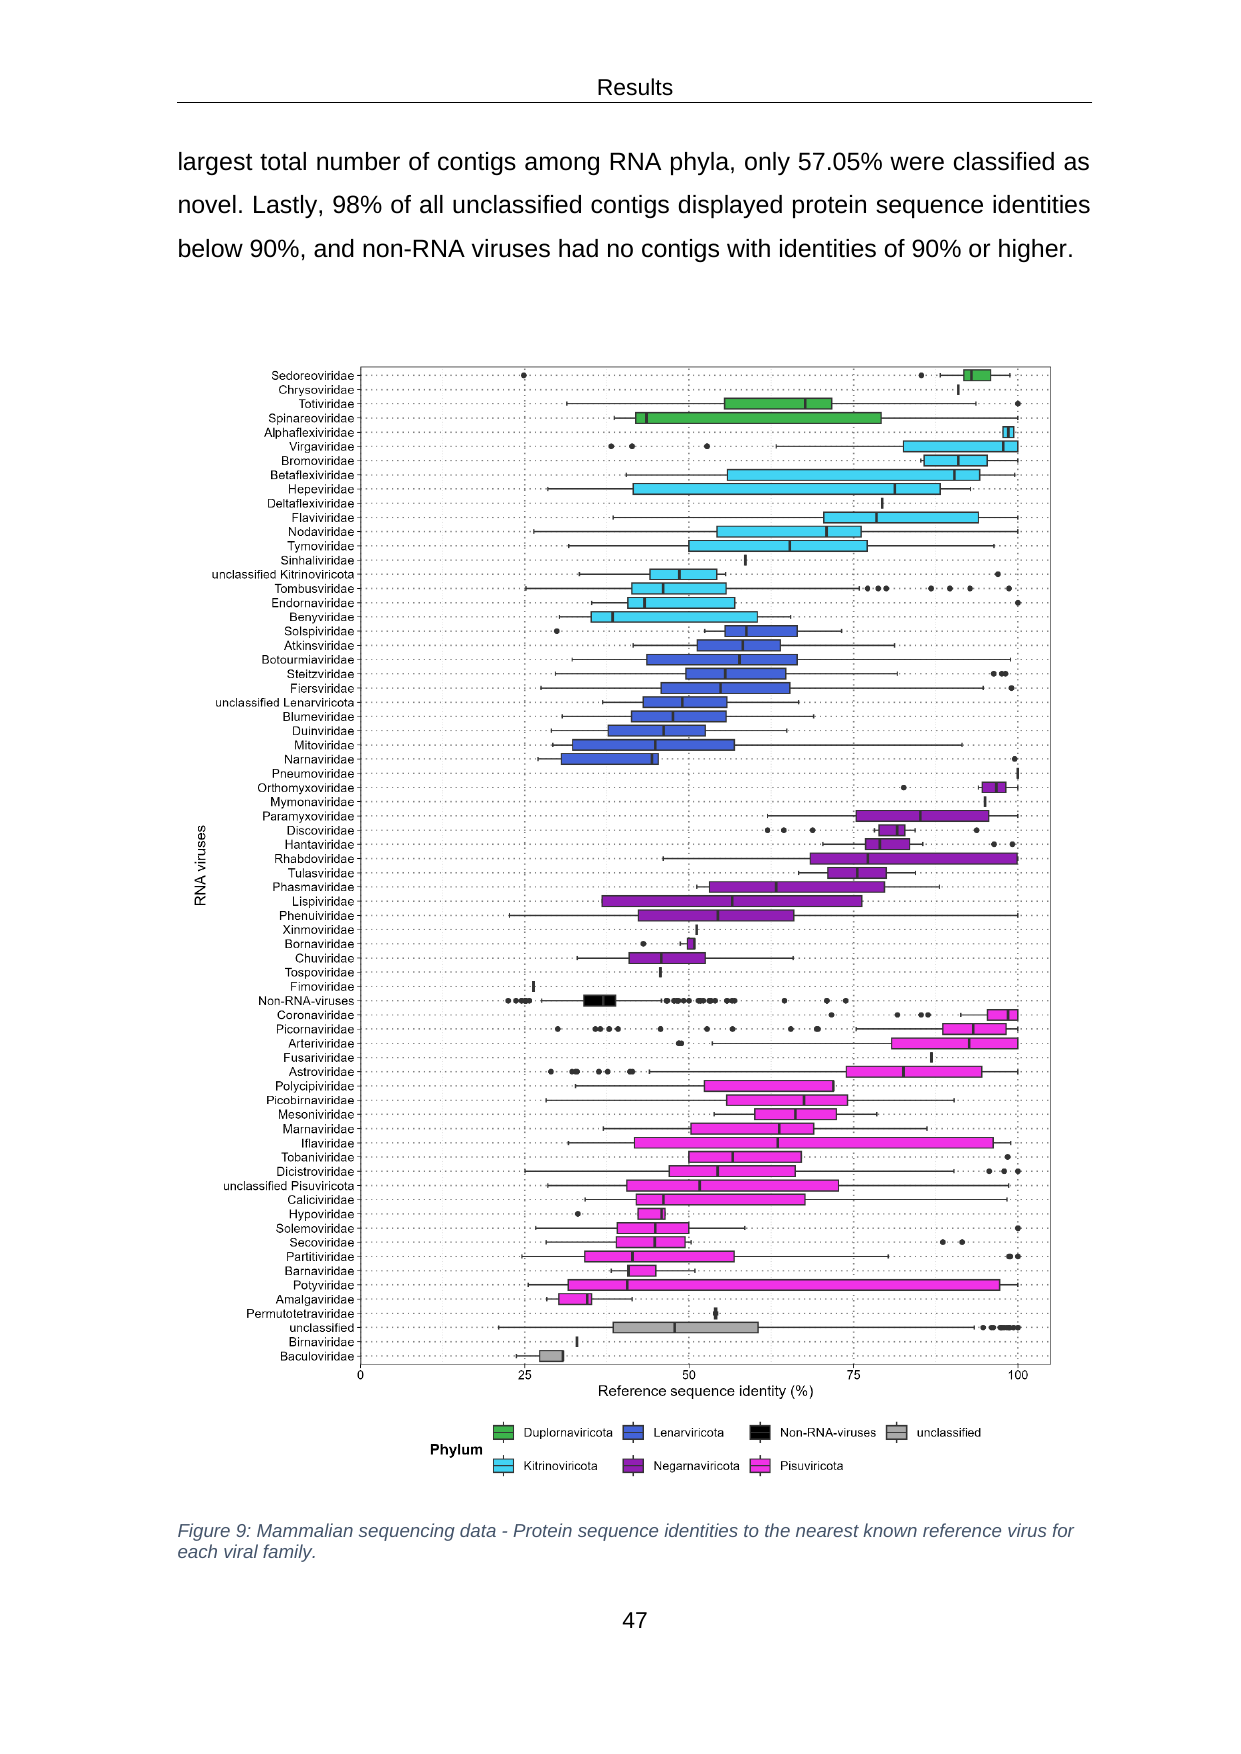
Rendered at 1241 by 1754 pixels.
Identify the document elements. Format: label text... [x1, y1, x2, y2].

text Figure 9: Mammalian sequencing data - Protein sequence identities to the nearest known reference virus for each viral family. [177, 1519, 1092, 1563]
text largest total number of contigs among RNA phyla, only 57.05% were classified as novel. Lastly, 98% of all unclassified contigs displayed protein sequence identities below 90%, and non-RNA viruses had no contigs with identities of 90% or higher. [177, 147, 1092, 262]
